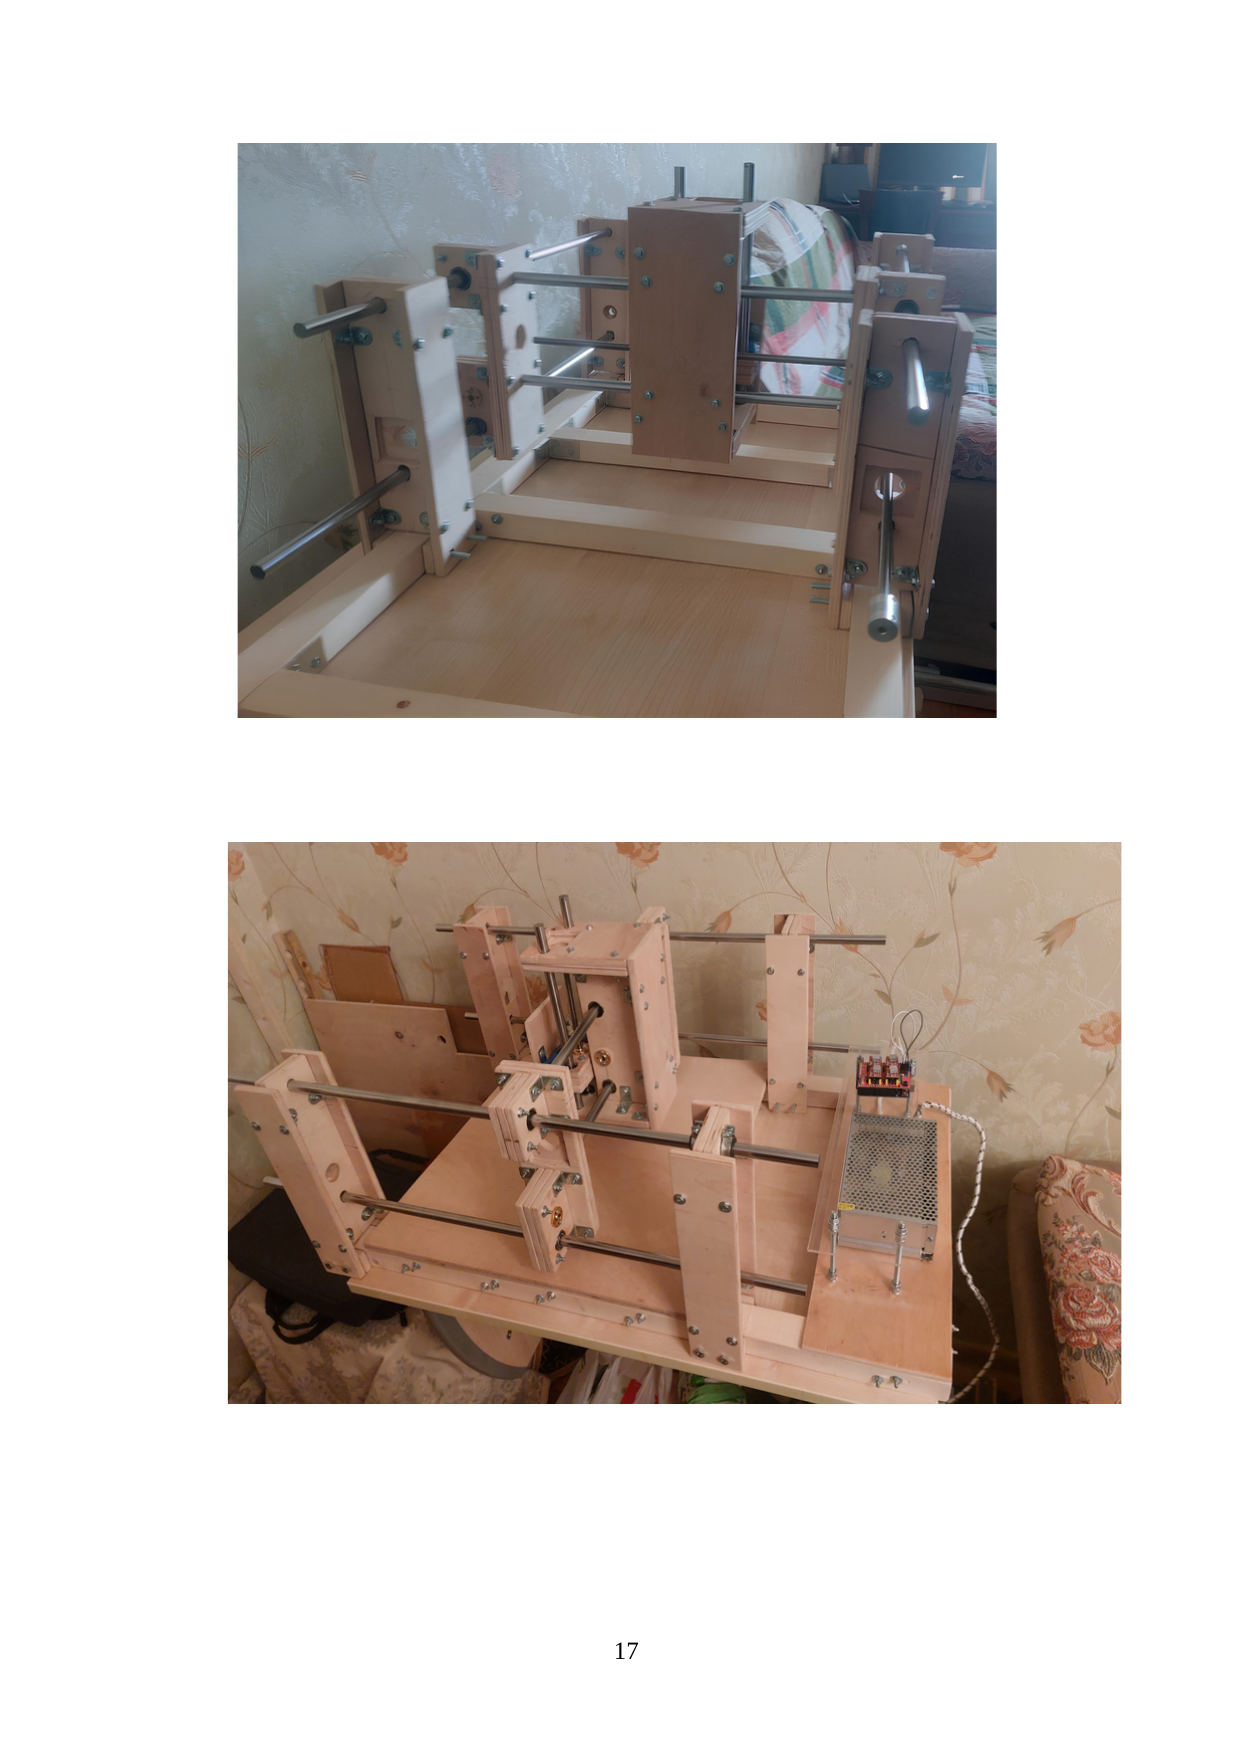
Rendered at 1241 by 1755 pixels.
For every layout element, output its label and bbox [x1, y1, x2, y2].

picture [227, 842, 1122, 1404]
picture [237, 143, 997, 718]
